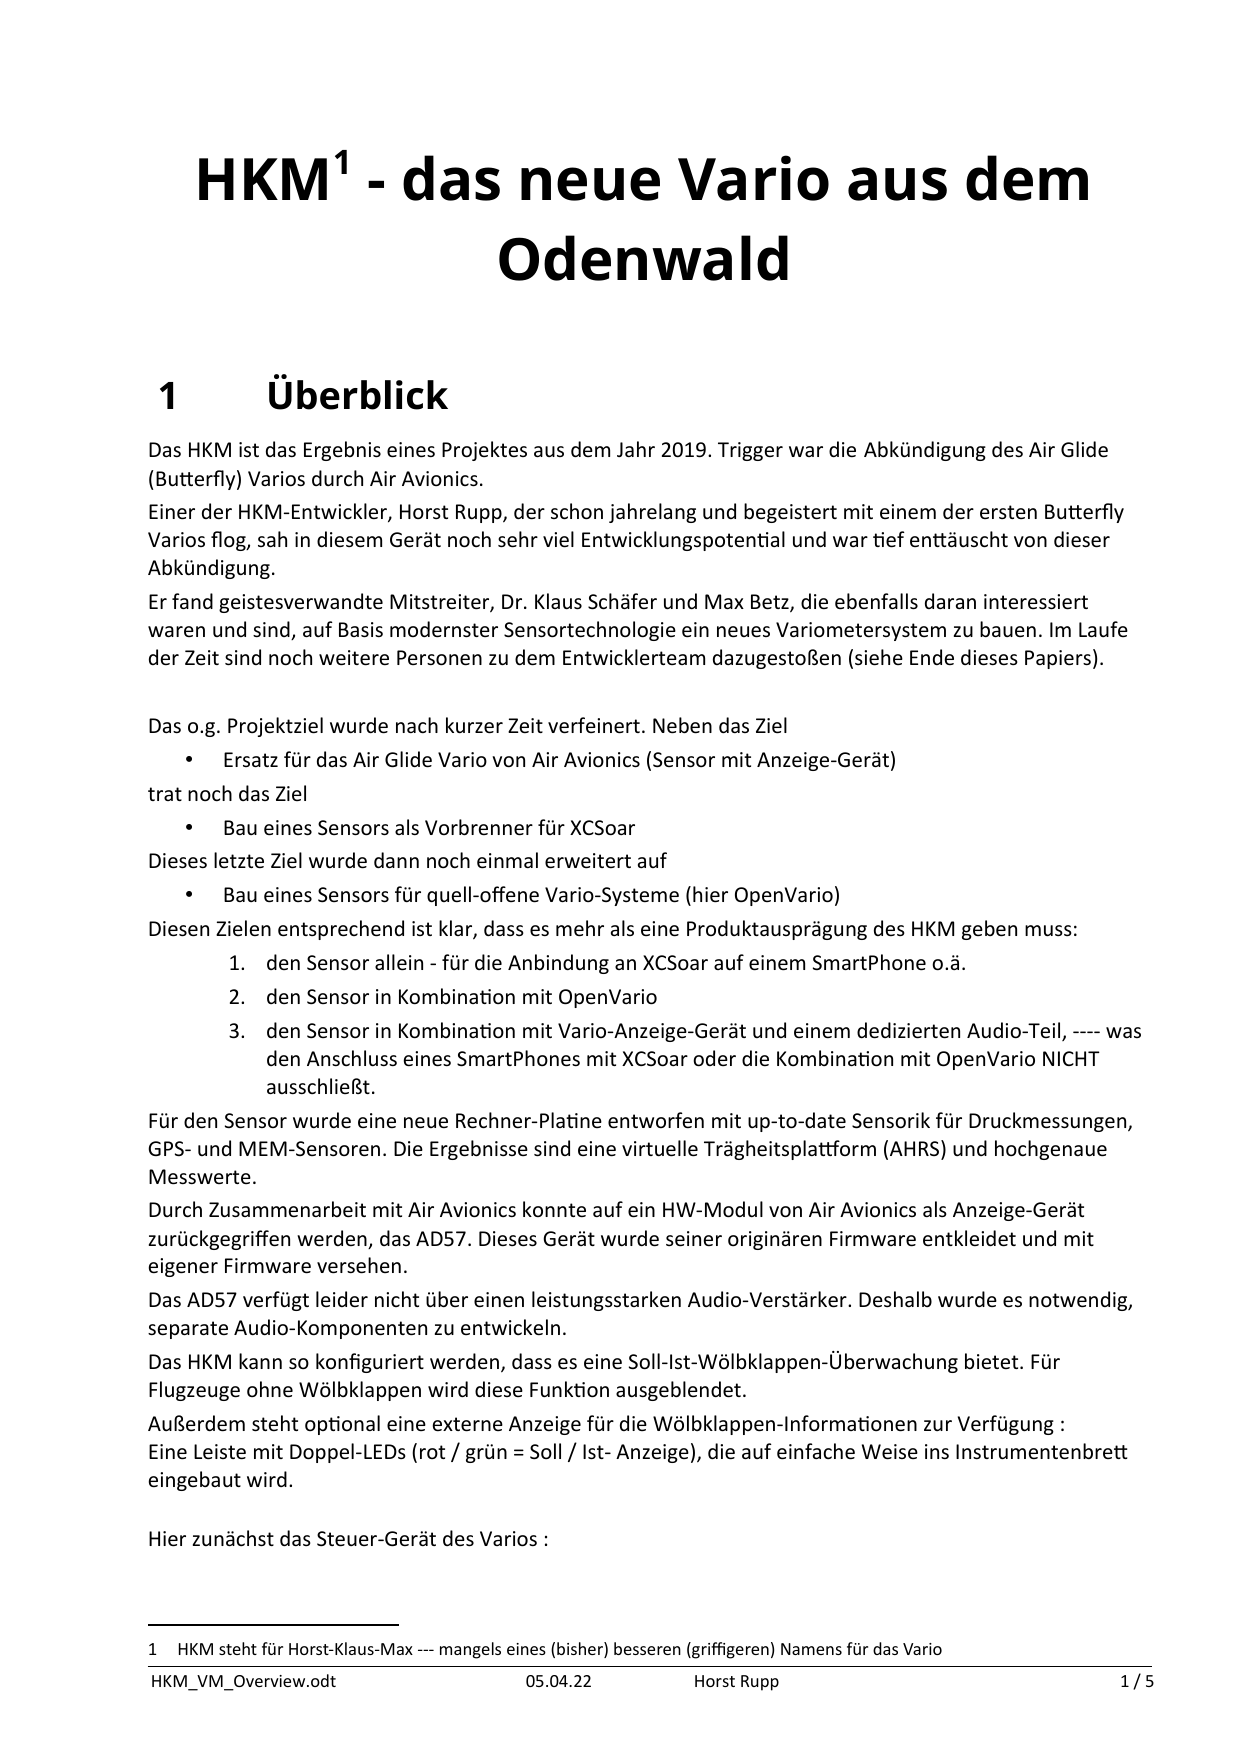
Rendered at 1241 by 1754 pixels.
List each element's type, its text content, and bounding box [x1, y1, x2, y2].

text Für den Sensor wurde eine neue Rechner-Platine entworfen mit up-to-date Sensorik für Druckmessungen, GPS- und MEM-Sensoren. Die Ergebnisse sind eine virtuelle Trägheitsplattform (AHRS) und hochgenaue Messwerte. [148, 1106, 1152, 1190]
list den Sensor in Kombination mit Vario-Anzeige-Gerät und einem dedizierten Audio-Teil, ---- was den Anschluss eines SmartPhones mit XCSoar oder die Kombination mit OpenVario NICHT ausschließt. [228, 1016, 1152, 1100]
text Dieses letzte Ziel wurde dann noch einmal erweitert auf [148, 847, 1152, 874]
list Ersatz für das Air Glide Vario von Air Avionics (Sensor mit Anzeige-Gerät) [185, 745, 1152, 773]
list den Sensor allein - für die Anbindung an XCSoar auf einem SmartPhone o.ä. [228, 948, 1152, 976]
text Außerdem steht optional eine externe Anzeige für die Wölbklappen-Informationen zur Verfügung : Eine Leiste mit Doppel-LEDs (rot / grün = Soll / Ist- Anzeige), die auf einfache Weise ins Instrumentenbrett eingebaut wird. [148, 1409, 1152, 1521]
text trat noch das Ziel [148, 779, 1152, 807]
text Durch Zusammenarbeit mit Air Avionics konnte auf ein HW-Modul von Air Avionics als Anzeige-Gerät zurückgegriffen werden, das AD57. Dieses Gerät wurde seiner originären Firmware entkleidet und mit eigener Firmware versehen. [148, 1196, 1152, 1280]
text Einer der HKM-Entwickler, Horst Rupp, der schon jahrelang und begeistert mit einem der ersten Butterfly Varios flog, sah in diesem Gerät noch sehr viel Entwicklungspotential und war tief enttäuscht von dieser Abkündigung. [148, 497, 1152, 582]
list Bau eines Sensors als Vorbrenner für XCSoar [185, 813, 1152, 841]
text Das AD57 verfügt leider nicht über einen leistungsstarken Audio-Verstärker. Deshalb wurde es notwendig, separate Audio-Komponenten zu entwickeln. [148, 1286, 1152, 1342]
list den Sensor in Kombination mit OpenVario [228, 982, 1152, 1010]
list Bau eines Sensors für quell-offene Vario-Systeme (hier OpenVario) [185, 880, 1152, 908]
text Er fand geistesverwandte Mitstreiter, Dr. Klaus Schäfer und Max Betz, die ebenfalls daran interessiert waren und sind, auf Basis modernster Sensortechnologie ein neues Variometersystem zu bauen. Im Laufe der Zeit sind noch weitere Personen zu dem Entwicklerteam dazugestoßen (siehe Ende dieses Papiers). [148, 587, 1152, 671]
text Das HKM kann so konfiguriert werden, dass es eine Soll-Ist-Wölbklappen-Überwachung bietet. Für Flugzeuge ohne Wölbklappen wird diese Funktion ausgeblendet. [148, 1347, 1152, 1403]
text Das HKM ist das Ergebnis eines Projektes aus dem Jahr 2019. Trigger war die Abkündigung des Air Glide (Butterfly) Varios durch Air Avionics. [148, 436, 1152, 492]
text Hier zunächst das Steuer-Gerät des Varios : [148, 1524, 1140, 1552]
title HKM - das neue Vario aus dem Odenwald [148, 138, 1140, 297]
text Diesen Zielen entsprechend ist klar, dass es mehr als eine Produktausprägung des HKM geben muss: [148, 914, 1152, 942]
text Das o.g. Projektziel wurde nach kurzer Zeit verfeinert. Neben das Ziel [148, 711, 1152, 739]
subtitle Überblick [148, 368, 1128, 420]
text HKM steht für Horst-Klaus-Max --- mangels eines (bisher) besseren (griffigeren) Namens für das Vario [148, 1637, 1152, 1660]
